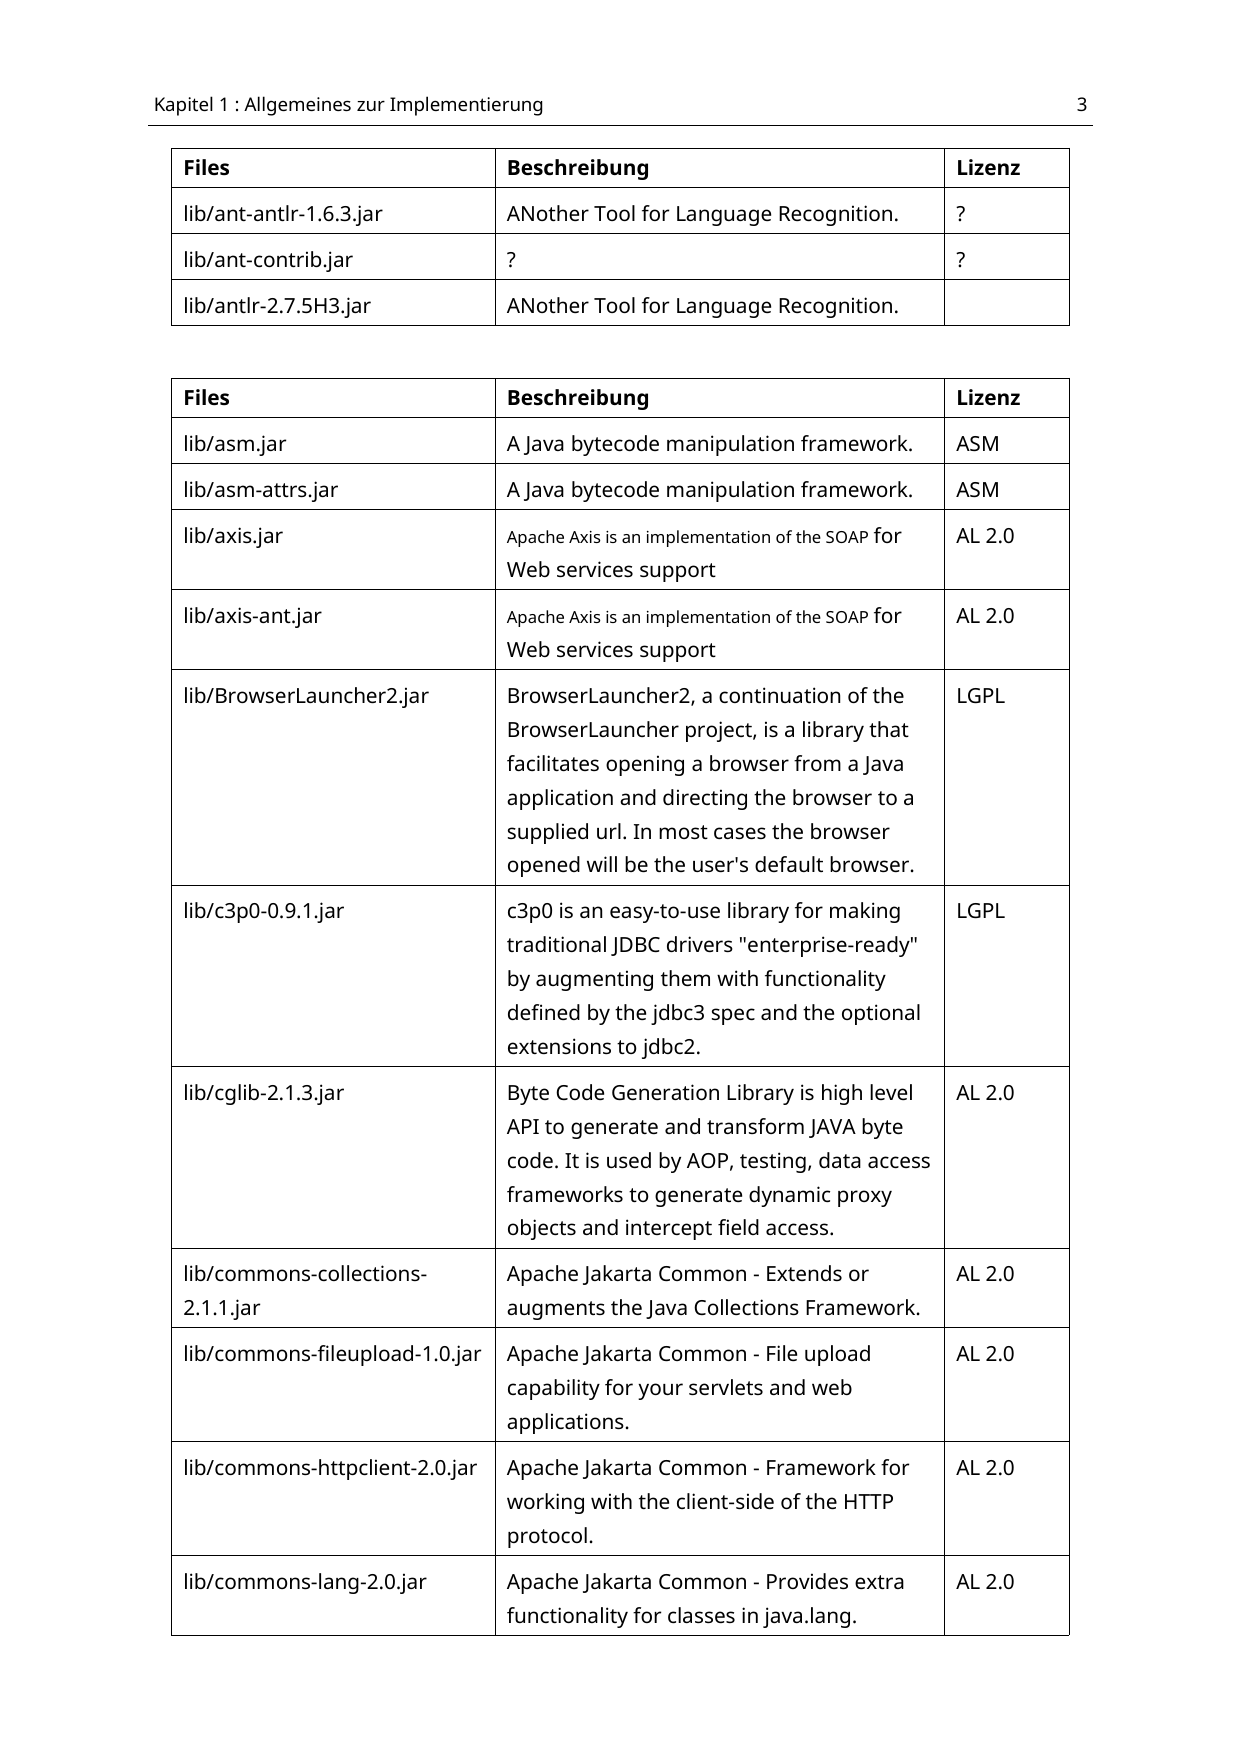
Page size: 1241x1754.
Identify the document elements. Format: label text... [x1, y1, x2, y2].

table_cell Apache Axis is an implementation of the SOAP for Web services support [496, 590, 944, 669]
table_cell AL 2.0 [945, 1556, 1069, 1635]
table_cell AL 2.0 [945, 1328, 1069, 1441]
table_cell Apache Jakarta Common - Framework for working with the client-side of the HTTP protocol. [496, 1442, 944, 1555]
table_cell lib/antlr-2.7.5H3.jar [172, 280, 495, 325]
table_header Lizenz [945, 379, 1069, 417]
table_cell ASM [945, 418, 1069, 463]
table_cell A Java bytecode manipulation framework. [496, 464, 944, 509]
table_cell lib/asm-attrs.jar [172, 464, 495, 509]
table_cell ASM [945, 464, 1069, 509]
table_cell lib/c3p0-0.9.1.jar [172, 886, 495, 1066]
table_cell lib/asm.jar [172, 418, 495, 463]
table_cell AL 2.0 [945, 510, 1069, 589]
table_cell ANother Tool for Language Recognition. [496, 280, 944, 325]
table_header Files [172, 149, 495, 187]
table_cell Apache Jakarta Common - File upload capability for your servlets and web applications. [496, 1328, 944, 1441]
table_cell lib/commons-collections-2.1.1.jar [172, 1249, 495, 1327]
table_cell ANother Tool for Language Recognition. [496, 188, 944, 233]
table_cell LGPL [945, 670, 1069, 885]
table_cell AL 2.0 [945, 1249, 1069, 1327]
table_header Files [172, 379, 495, 417]
table_cell c3p0 is an easy-to-use library for making traditional JDBC drivers "enterprise-ready" by augmenting them with functionality defined by the jdbc3 spec and the optional extensions to jdbc2. [496, 886, 944, 1066]
table_cell lib/axis-ant.jar [172, 590, 495, 669]
table_cell Apache Jakarta Common - Extends or augments the Java Collections Framework. [496, 1249, 944, 1327]
table_cell LGPL [945, 886, 1069, 1066]
table_cell AL 2.0 [945, 1067, 1069, 1248]
table_cell lib/commons-httpclient-2.0.jar [172, 1442, 495, 1555]
table_cell A Java bytecode manipulation framework. [496, 418, 944, 463]
table_cell Apache Jakarta Common - Provides extra functionality for classes in java.lang. [496, 1556, 944, 1635]
table_cell lib/ant-contrib.jar [172, 234, 495, 279]
table_cell ? [945, 188, 1069, 233]
table_cell AL 2.0 [945, 590, 1069, 669]
table_cell Apache Axis is an implementation of the SOAP for Web services support [496, 510, 944, 589]
table_cell lib/axis.jar [172, 510, 495, 589]
table_cell lib/cglib-2.1.3.jar [172, 1067, 495, 1248]
table_header Lizenz [945, 149, 1069, 187]
table_cell lib/BrowserLauncher2.jar [172, 670, 495, 885]
table_cell BrowserLauncher2, a continuation of the BrowserLauncher project, is a library that facilitates opening a browser from a Java application and directing the browser to a supplied url. In most cases the browser opened will be the user's default browser. [496, 670, 944, 885]
table_cell ? [945, 234, 1069, 279]
table_cell lib/commons-fileupload-1.0.jar [172, 1328, 495, 1441]
table_cell lib/commons-lang-2.0.jar [172, 1556, 495, 1635]
table_header Beschreibung [496, 149, 944, 187]
table_cell ? [496, 234, 944, 279]
table_cell [945, 280, 1069, 325]
table_header Beschreibung [496, 379, 944, 417]
table_cell AL 2.0 [945, 1442, 1069, 1555]
table_cell Byte Code Generation Library is high level API to generate and transform JAVA byte code. It is used by AOP, testing, data access frameworks to generate dynamic proxy objects and intercept field access. [496, 1067, 944, 1248]
table_cell lib/ant-antlr-1.6.3.jar [172, 188, 495, 233]
